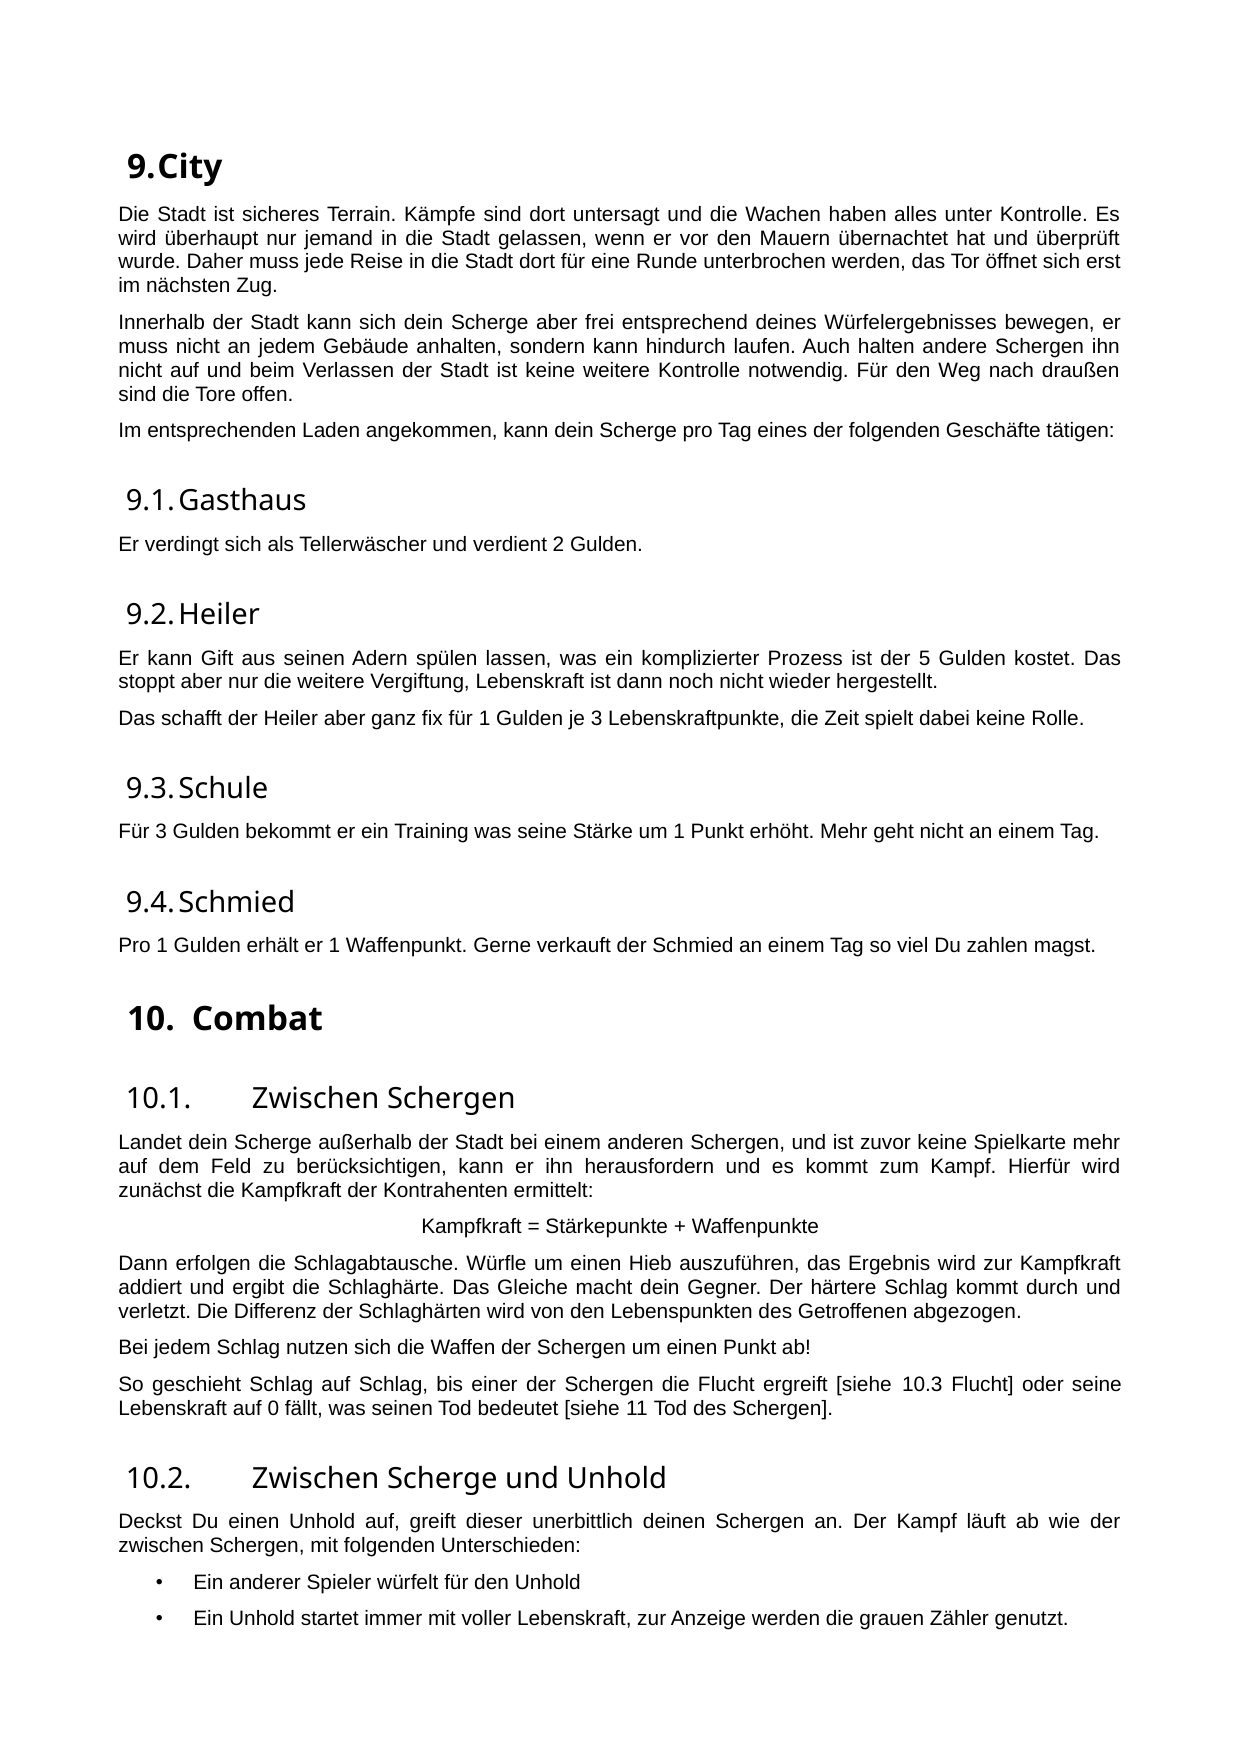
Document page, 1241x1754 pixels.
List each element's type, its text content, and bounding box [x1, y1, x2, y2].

subtitle Gasthaus [118, 479, 1122, 519]
text Für 3 Gulden bekommt er ein Training was seine Stärke um 1 Punkt erhöht. Mehr geht nicht an einem Tag. [118, 819, 1122, 843]
subtitle Zwischen Scherge und Unhold [118, 1457, 1122, 1497]
subtitle City [118, 143, 1122, 189]
list Ein anderer Spieler würfelt für den Unhold [156, 1569, 1122, 1594]
text Die Stadt ist sicheres Terrain. Kämpfe sind dort untersagt und die Wachen haben alles unter Kontrolle. Es wird überhaupt nur jemand in die Stadt gelassen, wenn er vor den Mauern übernachtet hat und überprüft wurde. Daher muss jede Reise in die Stadt dort für eine Runde unterbrochen werden, das Tor öffnet sich erst im nächsten Zug. [118, 201, 1122, 297]
text Das schafft der Heiler aber ganz fix für 1 Gulden je 3 Lebenskraftpunkte, die Zeit spielt dabei keine Rolle. [118, 706, 1122, 730]
text Er kann Gift aus seinen Adern spülen lassen, was ein komplizierter Prozess ist der 5 Gulden kostet. Das stoppt aber nur die weitere Vergiftung, Lebenskraft ist dann noch nicht wieder hergestellt. [118, 645, 1122, 693]
text Pro 1 Gulden erhält er 1 Waffenpunkt. Gerne verkauft der Schmied an einem Tag so viel Du zahlen magst. [118, 933, 1122, 957]
subtitle Heiler [118, 593, 1122, 633]
text Dann erfolgen die Schlagabtausche. Würfle um einen Hieb auszuführen, das Ergebnis wird zur Kampfkraft addiert und ergibt die Schlaghärte. Das Gleiche macht dein Gegner. Der härtere Schlag kommt durch und verletzt. Die Differenz der Schlaghärten wird von den Lebenspunkten des Getroffenen abgezogen. [118, 1251, 1122, 1323]
text Er verdingt sich als Tellerwäscher und verdient 2 Gulden. [118, 532, 1122, 556]
text So geschieht Schlag auf Schlag, bis einer der Schergen die Flucht ergreift [siehe 10.3. Flucht] oder seine Lebenskraft auf 0 fällt, was seinen Tod bedeutet [siehe 11. Tod des Schergen]. [118, 1372, 1122, 1419]
text Landet dein Scherge außerhalb der Stadt bei einem anderen Schergen, und ist zuvor keine Spielkarte mehr auf dem Feld zu berücksichtigen, kann er ihn herausfordern und es kommt zum Kampf. Hierfür wird zunächst die Kampfkraft der Kontrahenten ermittelt: [118, 1130, 1122, 1202]
subtitle Combat [118, 994, 1122, 1040]
subtitle Zwischen Schergen [118, 1078, 1122, 1117]
subtitle Schule [118, 767, 1122, 807]
text Innerhalb der Stadt kann sich dein Scherge aber frei entsprechend deines Würfelergebnisses bewegen, er muss nicht an jedem Gebäude anhalten, sondern kann hindurch laufen. Auch halten andere Schergen ihn nicht auf und beim Verlassen der Stadt ist keine weitere Kontrolle notwendig. Für den Weg nach draußen sind die Tore offen. [118, 310, 1122, 406]
text Deckst Du einen Unhold auf, greift dieser unerbittlich deinen Schergen an. Der Kampf läuft ab wie der zwischen Schergen, mit folgenden Unterschieden: [118, 1509, 1122, 1557]
subtitle Schmied [118, 881, 1122, 921]
text Bei jedem Schlag nutzen sich die Waffen der Schergen um einen Punkt ab! [118, 1335, 1122, 1359]
text Kampfkraft = Stärkepunkte + Waffenpunkte [118, 1214, 1122, 1238]
list Ein Unhold startet immer mit voller Lebenskraft, zur Anzeige werden die grauen Zähler genutzt. [156, 1606, 1122, 1630]
text Im entsprechenden Laden angekommen, kann dein Scherge pro Tag eines der folgenden Geschäfte tätigen: [118, 418, 1122, 442]
